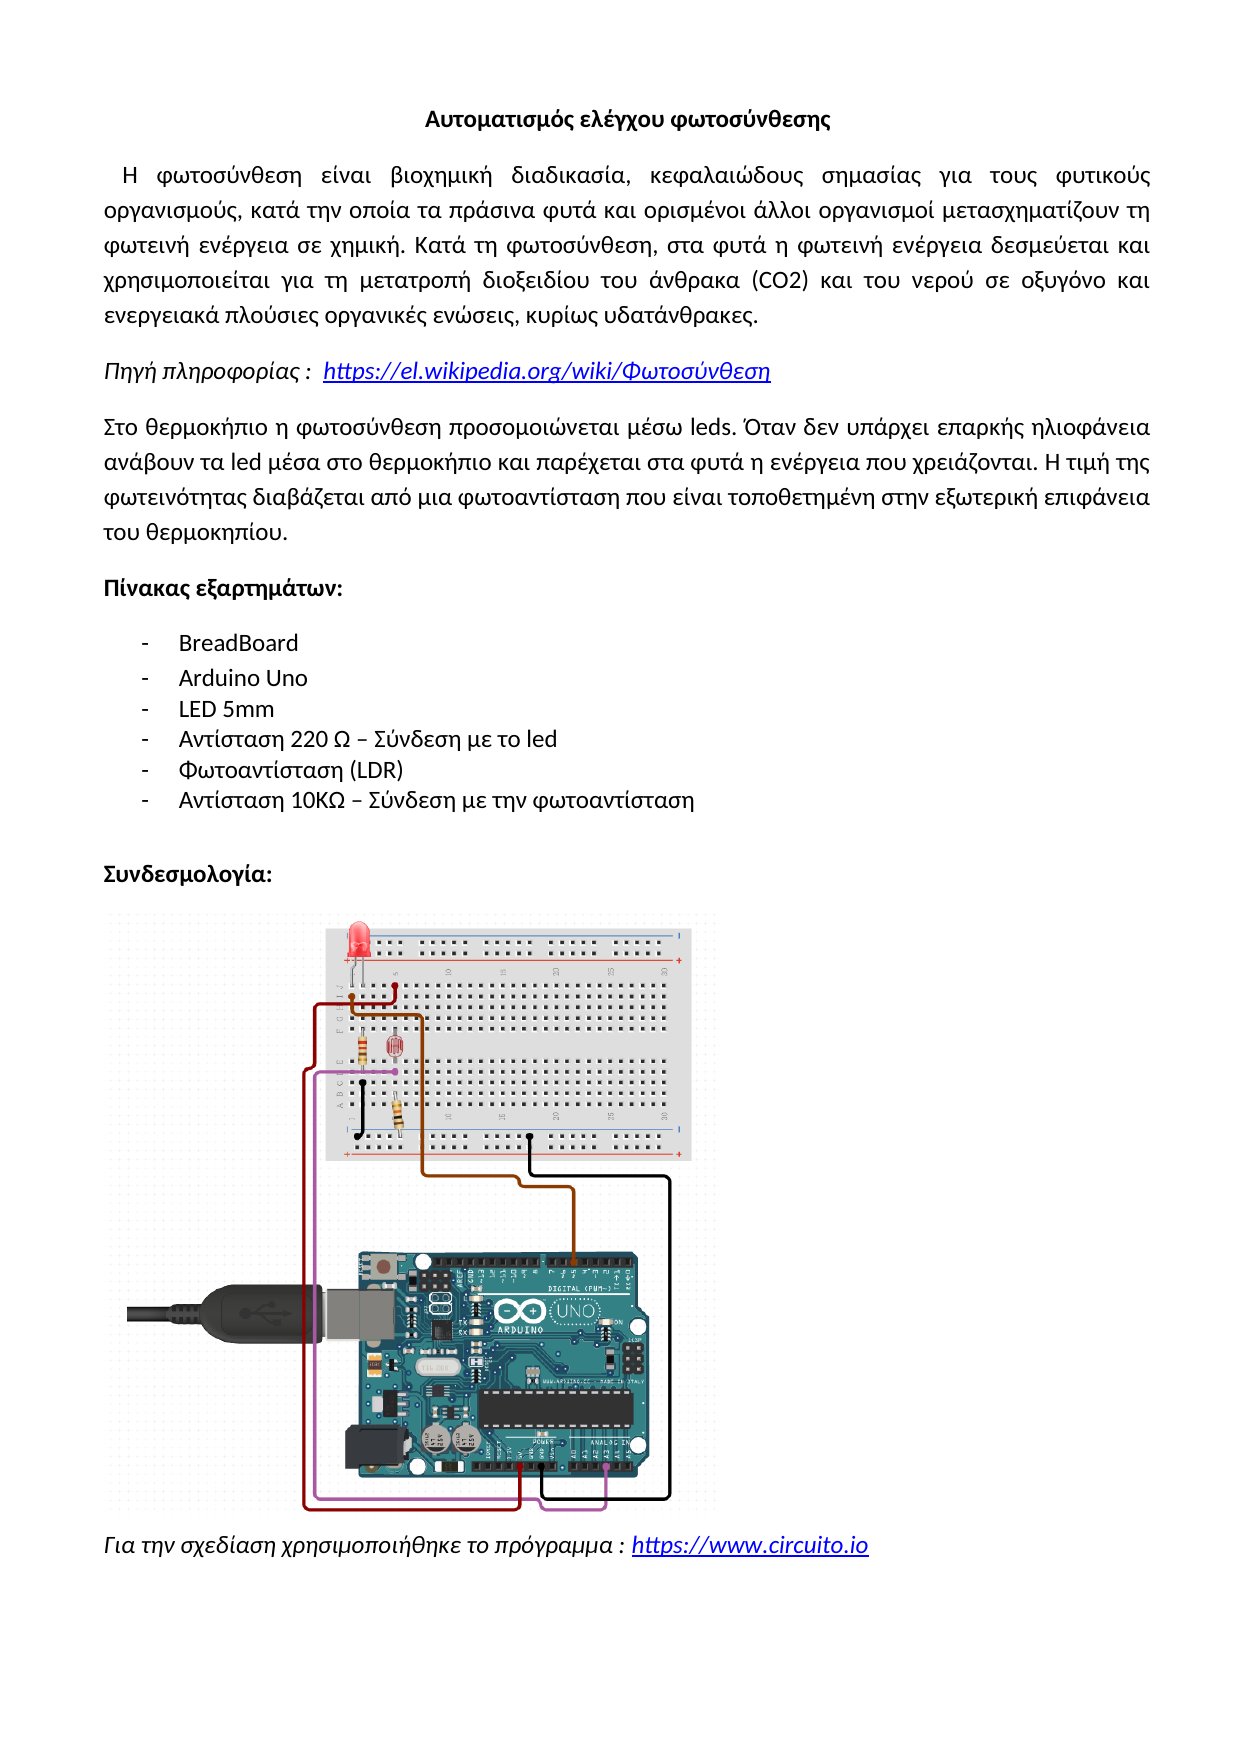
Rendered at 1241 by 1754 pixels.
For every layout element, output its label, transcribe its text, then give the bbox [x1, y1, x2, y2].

text Πηγή πληροφορίας : https://el.wikipedia.org/wiki/Φωτοσύνθεση [103, 355, 1152, 386]
picture [103, 914, 723, 1517]
list Αντίσταση 10ΚΩ – Σύνδεση με την φωτοαντίσταση [141, 785, 1152, 815]
list Αντίσταση 220 Ω – Σύνδεση με το led [141, 724, 1152, 754]
text Πίνακας εξαρτημάτων: [103, 572, 1152, 602]
text Αυτοματισμός ελέγχου φωτοσύνθεσης [103, 103, 1152, 134]
text Στο θερμοκήπιο η φωτοσύνθεση προσομοιώνεται μέσω leds. Όταν δεν υπάρχει επαρκής ηλιοφάνεια ανάβουν τα led μέσα στο θερμοκήπιο και παρέχεται στα φυτά η ενέργεια που χρειάζονται. Η τιμή της φωτεινότητας διαβάζεται από μια φωτοαντίσταση που είναι τοποθετημένη στην εξωτερική επιφάνεια του θερμοκηπίου. [103, 411, 1152, 546]
list Arduino Uno [141, 663, 1152, 693]
text Συνδεσμολογία: [103, 858, 1152, 889]
text Για την σχεδίαση χρησιμοποιήθηκε το πρόγραμμα : https://www.circuito.io [103, 1529, 1152, 1560]
list Φωτοαντίσταση (LDR) [141, 754, 1152, 785]
text Η φωτοσύνθεση είναι βιοχημική διαδικασία, κεφαλαιώδους σημασίας για τους φυτικούς οργανισμούς, κατά την οποία τα πράσινα φυτά και ορισμένοι άλλοι οργανισμοί μετασχηματίζουν τη φωτεινή ενέργεια σε χημική. Κατά τη φωτοσύνθεση, στα φυτά η φωτεινή ενέργεια δεσμεύεται και χρησιμοποιείται για τη μετατροπή διοξειδίου του άνθρακα (CO2) και του νερού σε οξυγόνο και ενεργειακά πλούσιες οργανικές ενώσεις, κυρίως υδατάνθρακες. [103, 159, 1152, 330]
list LED 5mm [141, 693, 1152, 724]
list BreadBoard [141, 628, 1152, 658]
